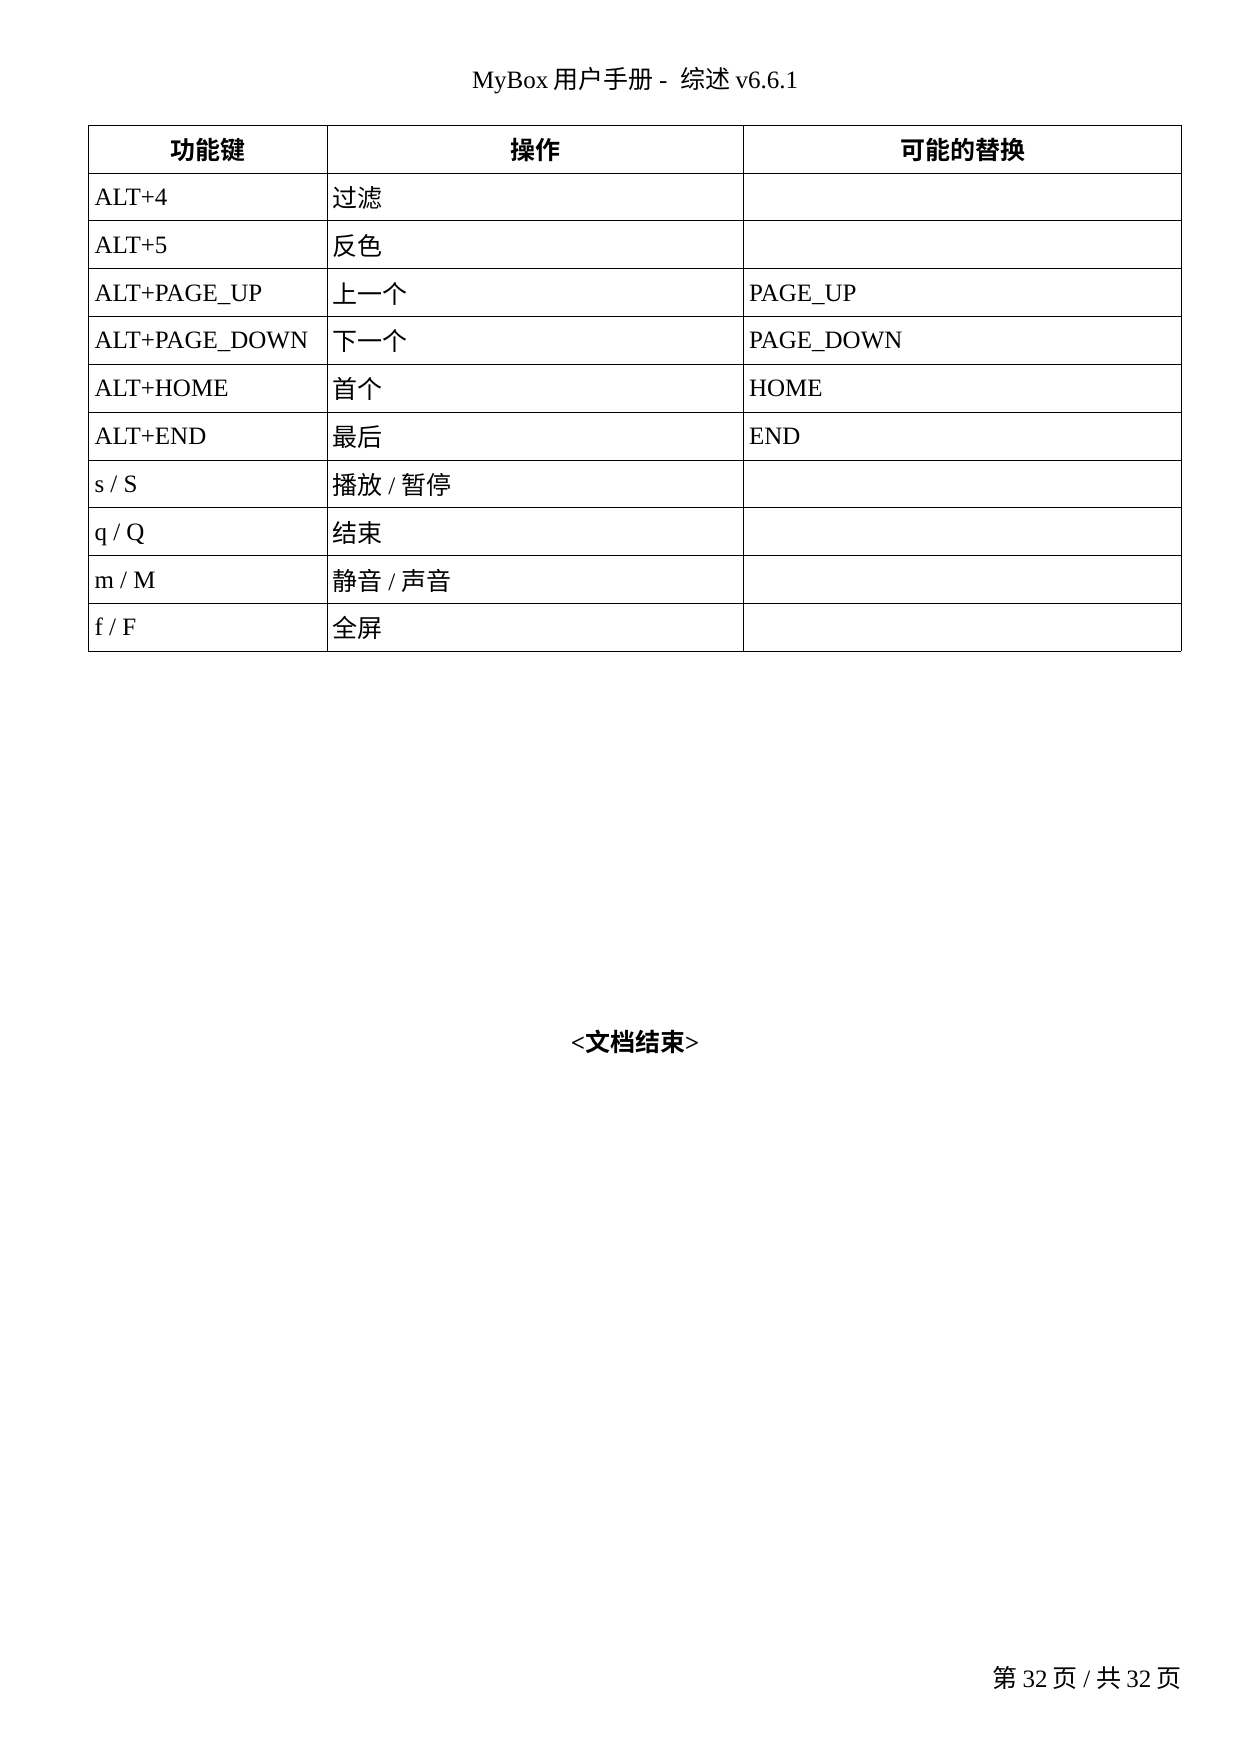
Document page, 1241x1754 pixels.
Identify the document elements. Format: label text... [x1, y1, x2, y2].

table_cell [744, 174, 1181, 220]
text <文档结束> [88, 1022, 1181, 1058]
table_cell ALT+HOME [89, 365, 327, 412]
table_cell 最后 [328, 413, 743, 459]
table_cell [744, 461, 1181, 507]
table_cell PAGE_UP [744, 269, 1181, 316]
table_cell 全屏 [328, 604, 743, 651]
table_cell m / M [89, 556, 327, 603]
table_cell 下一个 [328, 317, 743, 364]
table_cell ALT+PAGE_DOWN [89, 317, 327, 364]
table_cell 过滤 [328, 174, 743, 220]
table_cell HOME [744, 365, 1181, 412]
table_cell f / F [89, 604, 327, 651]
table_header 可能的替换 [744, 126, 1181, 173]
table_cell PAGE_DOWN [744, 317, 1181, 364]
table_cell q / Q [89, 508, 327, 555]
table_cell 静音 / 声音 [328, 556, 743, 603]
table_cell [744, 604, 1181, 651]
table_cell ALT+5 [89, 221, 327, 268]
table_cell [744, 221, 1181, 268]
table_cell ALT+4 [89, 174, 327, 220]
table_cell [744, 508, 1181, 555]
table_cell ALT+PAGE_UP [89, 269, 327, 316]
table_cell END [744, 413, 1181, 459]
table_header 操作 [328, 126, 743, 173]
table_cell 结束 [328, 508, 743, 555]
table_cell s / S [89, 461, 327, 507]
table_cell 播放 / 暂停 [328, 461, 743, 507]
table_cell [744, 556, 1181, 603]
table_cell 上一个 [328, 269, 743, 316]
table_cell 首个 [328, 365, 743, 412]
table_cell 反色 [328, 221, 743, 268]
table_header 功能键 [89, 126, 327, 173]
table_cell ALT+END [89, 413, 327, 459]
